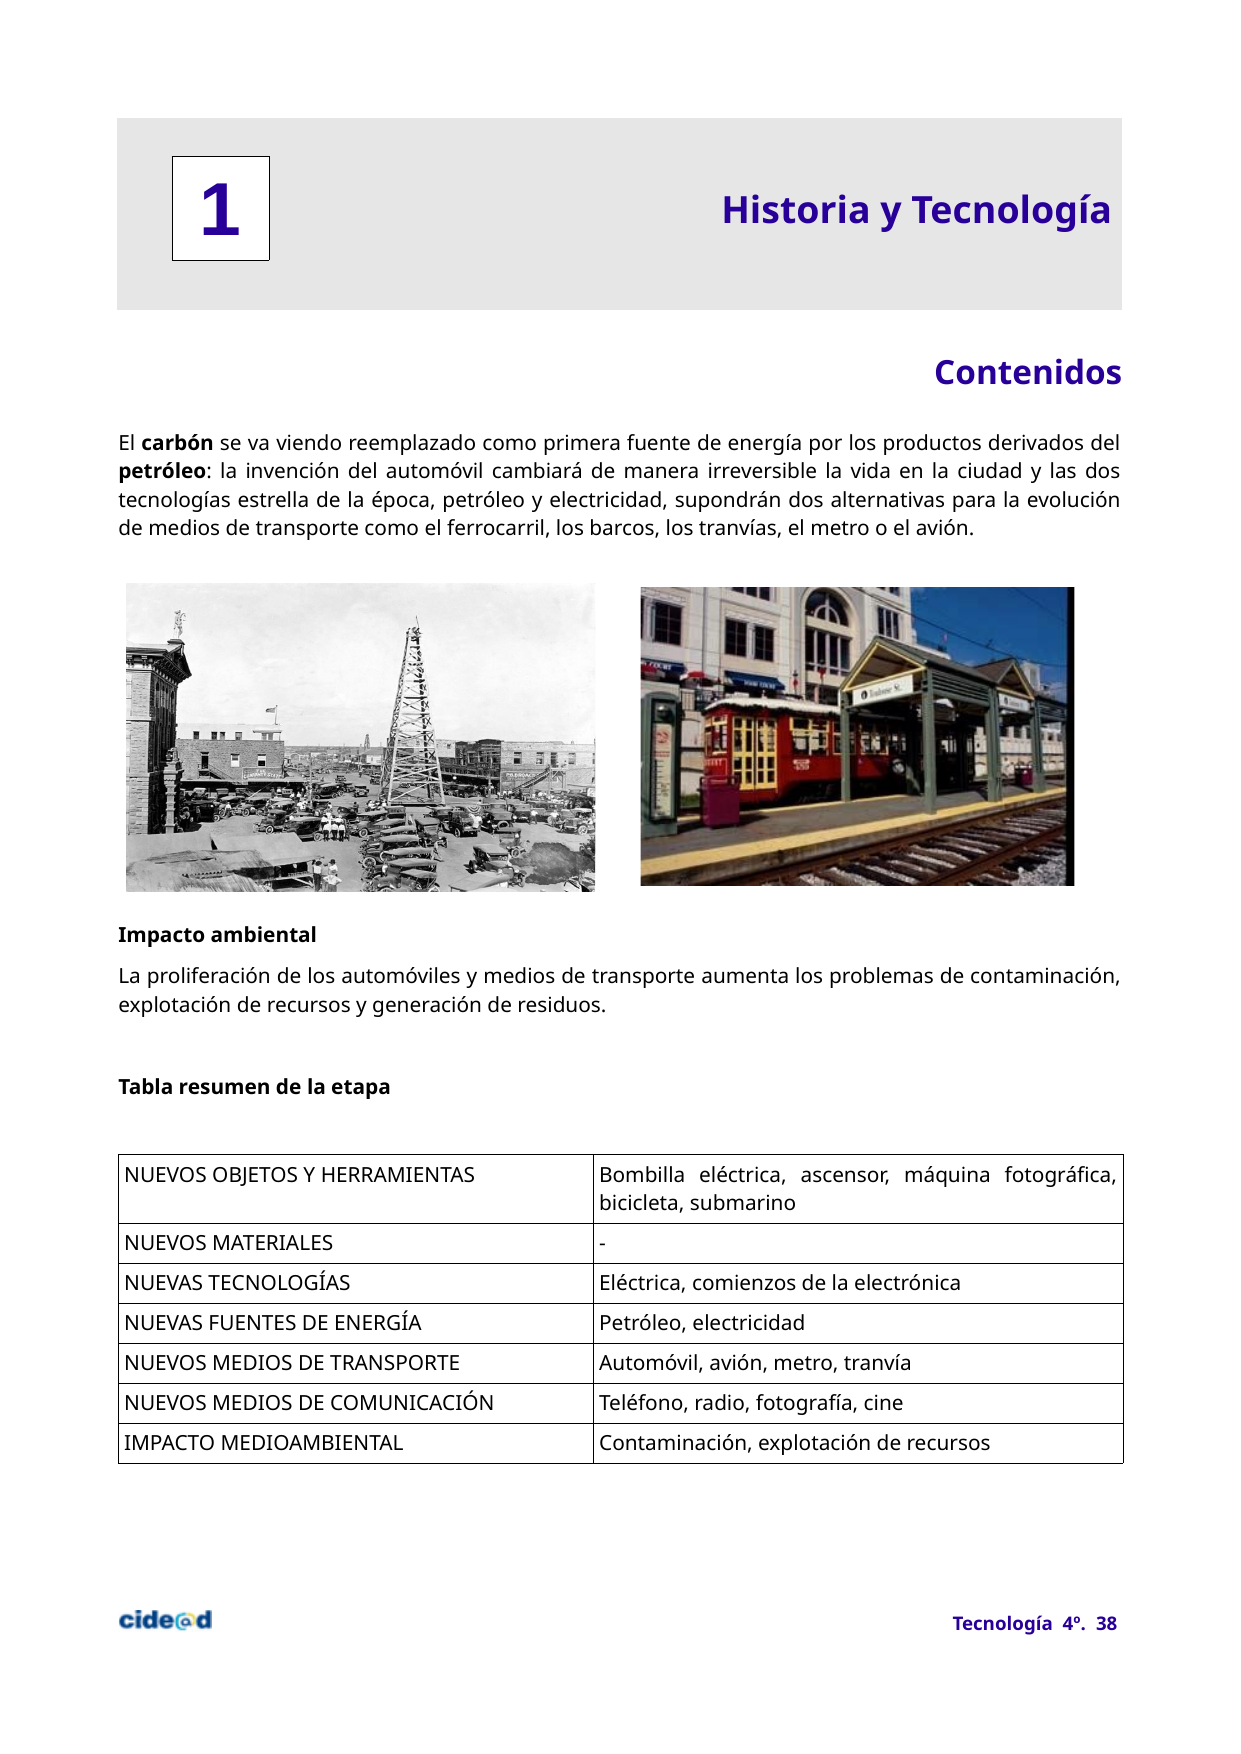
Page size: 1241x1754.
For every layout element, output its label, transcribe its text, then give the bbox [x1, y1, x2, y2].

table_header Bombilla eléctrica, ascensor, máquina fotográfica, bicicleta, submarino [594, 1155, 1123, 1222]
picture [640, 587, 1075, 886]
text Contenidos [118, 349, 1122, 394]
text Tabla resumen de la etapa [118, 1072, 1122, 1100]
table_cell Teléfono, radio, fotografía, cine [594, 1384, 1123, 1422]
table_cell Petróleo, electricidad [594, 1304, 1123, 1342]
table_cell NUEVAS TECNOLOGÍAS [119, 1264, 593, 1302]
table_header NUEVOS OBJETOS Y HERRAMIENTAS [119, 1155, 593, 1222]
table_cell Contaminación, explotación de recursos [594, 1424, 1123, 1462]
table_cell NUEVAS FUENTES DE ENERGÍA [119, 1304, 593, 1342]
text Impacto ambiental [118, 921, 1122, 949]
table_cell NUEVOS MEDIOS DE TRANSPORTE [119, 1344, 593, 1382]
table_header Historia y Tecnología [117, 118, 1122, 310]
picture [118, 1610, 212, 1632]
text La proliferación de los automóviles y medios de transporte aumenta los problemas de contaminación, explotación de recursos y generación de residuos. [118, 962, 1122, 1018]
table_cell Automóvil, avión, metro, tranvía [594, 1344, 1123, 1382]
text El carbón se va viendo reemplazado como primera fuente de energía por los productos derivados del petróleo: la invención del automóvil cambiará de manera irreversible la vida en la ciudad y las dos tecnologías estrella de la época, petróleo y electricidad, supondrán dos alternativas para la evolución de medios de transporte como el ferrocarril, los barcos, los tranvías, el metro o el avión. [118, 428, 1122, 542]
table_cell Eléctrica, comienzos de la electrónica [594, 1264, 1123, 1302]
table_cell NUEVOS MEDIOS DE COMUNICACIÓN [119, 1384, 593, 1422]
picture [126, 583, 596, 892]
table_cell NUEVOS MATERIALES [119, 1224, 593, 1262]
table_cell IMPACTO MEDIOAMBIENTAL [119, 1424, 593, 1462]
table_cell - [594, 1224, 1123, 1262]
